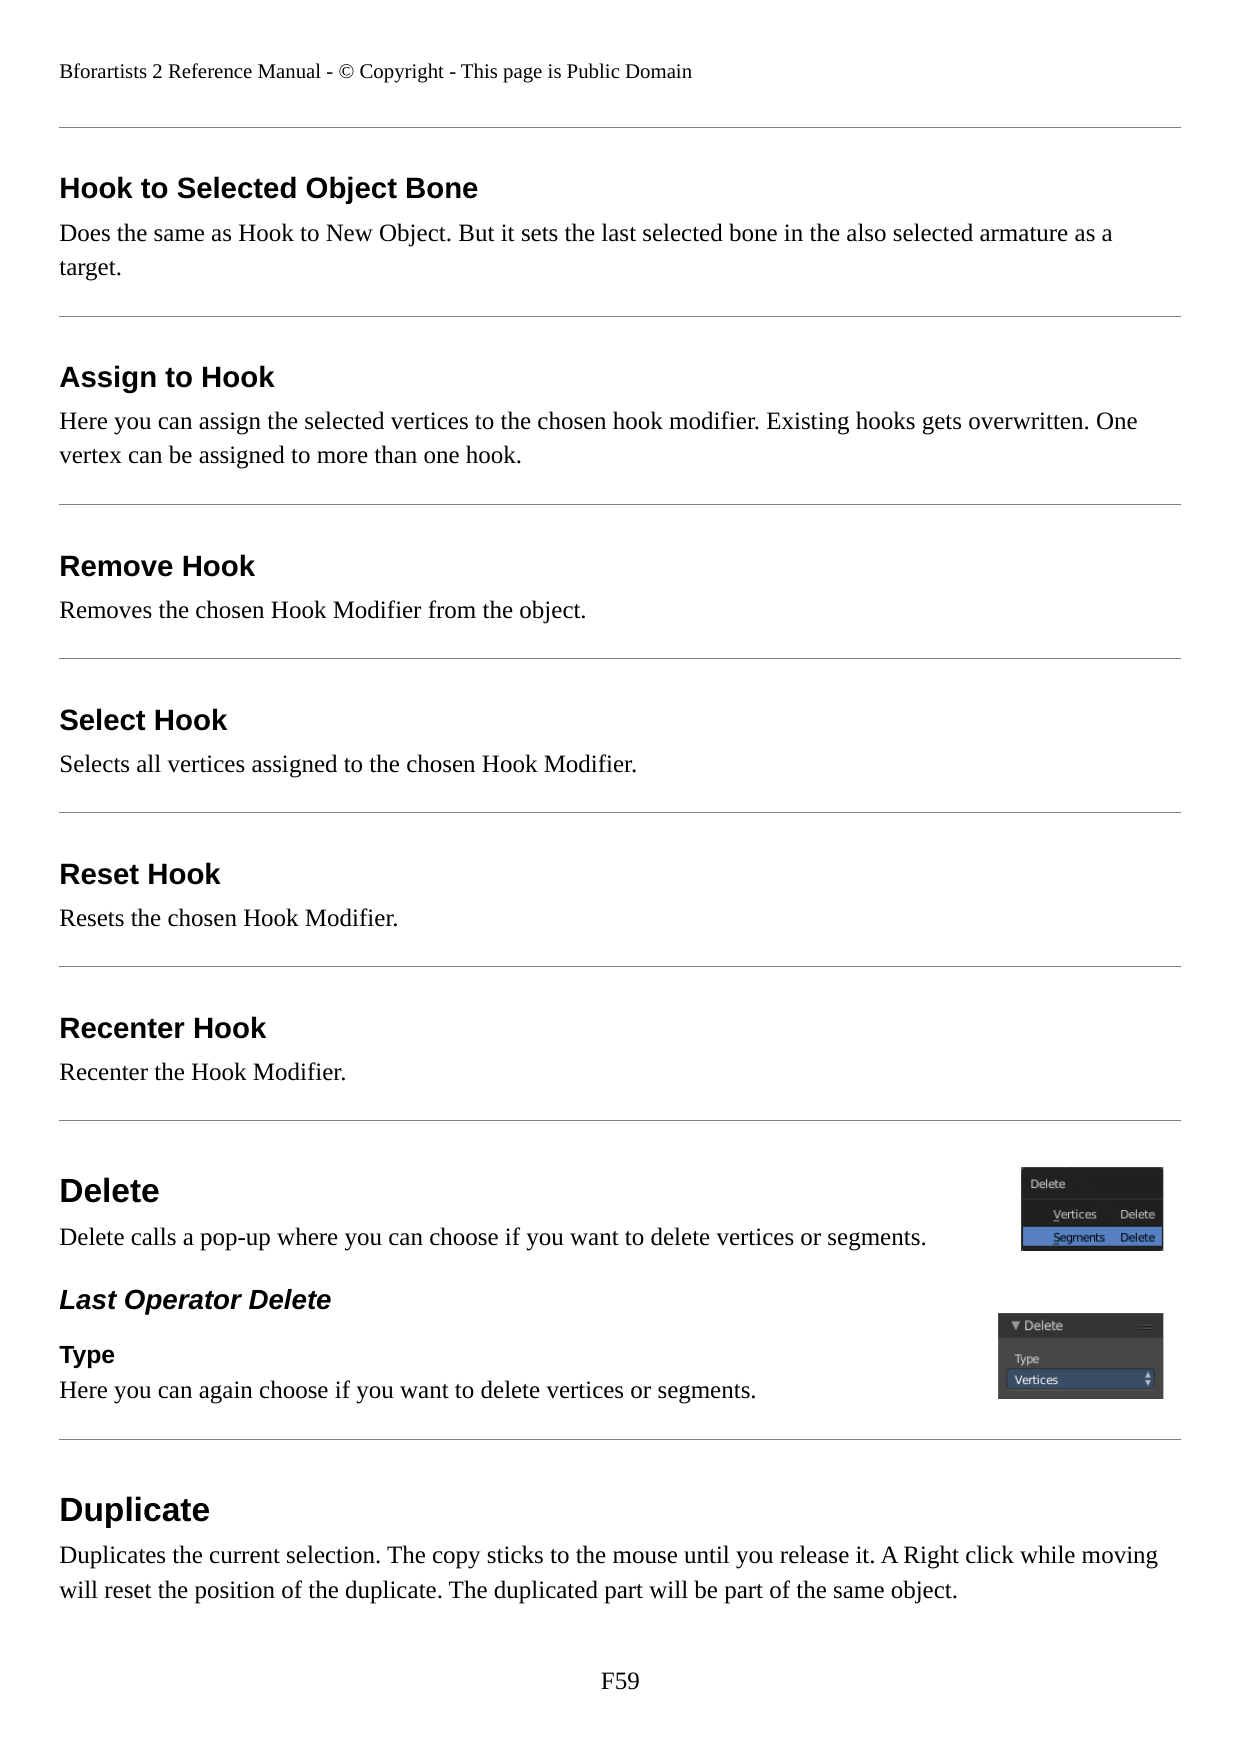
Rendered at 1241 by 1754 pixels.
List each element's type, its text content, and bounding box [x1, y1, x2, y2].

picture [998, 1313, 1164, 1399]
subtitle Last Operator Delete [59, 1284, 1181, 1316]
text Delete calls a pop-up where you can choose if you want to delete vertices or segments. [59, 1222, 1021, 1251]
subtitle Assign to Hook [59, 360, 1181, 394]
subtitle [1164, 1341, 1181, 1369]
text Here you can assign the selected vertices to the chosen hook modifier. Existing hooks gets overwritten. One vertex can be assigned to more than one hook. [59, 406, 1181, 469]
subtitle Select Hook [59, 702, 1181, 736]
text Resets the chosen Hook Modifier. [59, 903, 1181, 932]
subtitle Recenter Hook [59, 1011, 1181, 1044]
picture [1021, 1167, 1164, 1251]
text Removes the chosen Hook Modifier from the object. [59, 595, 1181, 623]
subtitle Hook to Selected Object Bone [59, 171, 1181, 205]
subtitle Duplicate [59, 1489, 1181, 1528]
subtitle Type [59, 1341, 998, 1369]
subtitle Delete [59, 1171, 1021, 1209]
text Here you can again choose if you want to delete vertices or segments. [59, 1375, 1181, 1404]
subtitle Remove Hook [59, 548, 1181, 582]
subtitle [1164, 1171, 1181, 1209]
text Duplicates the current selection. The copy sticks to the mouse until you release it. A Right click while moving will reset the position of the duplicate. The duplicated part will be part of the same object. [59, 1541, 1181, 1604]
subtitle Reset Hook [59, 857, 1181, 890]
text Recenter the Hook Modifier. [59, 1057, 1181, 1086]
text Selects all vertices assigned to the chosen Hook Modifier. [59, 749, 1181, 777]
text Does the same as Hook to New Object. But it sets the last selected bone in the also selected armature as a target. [59, 218, 1181, 281]
